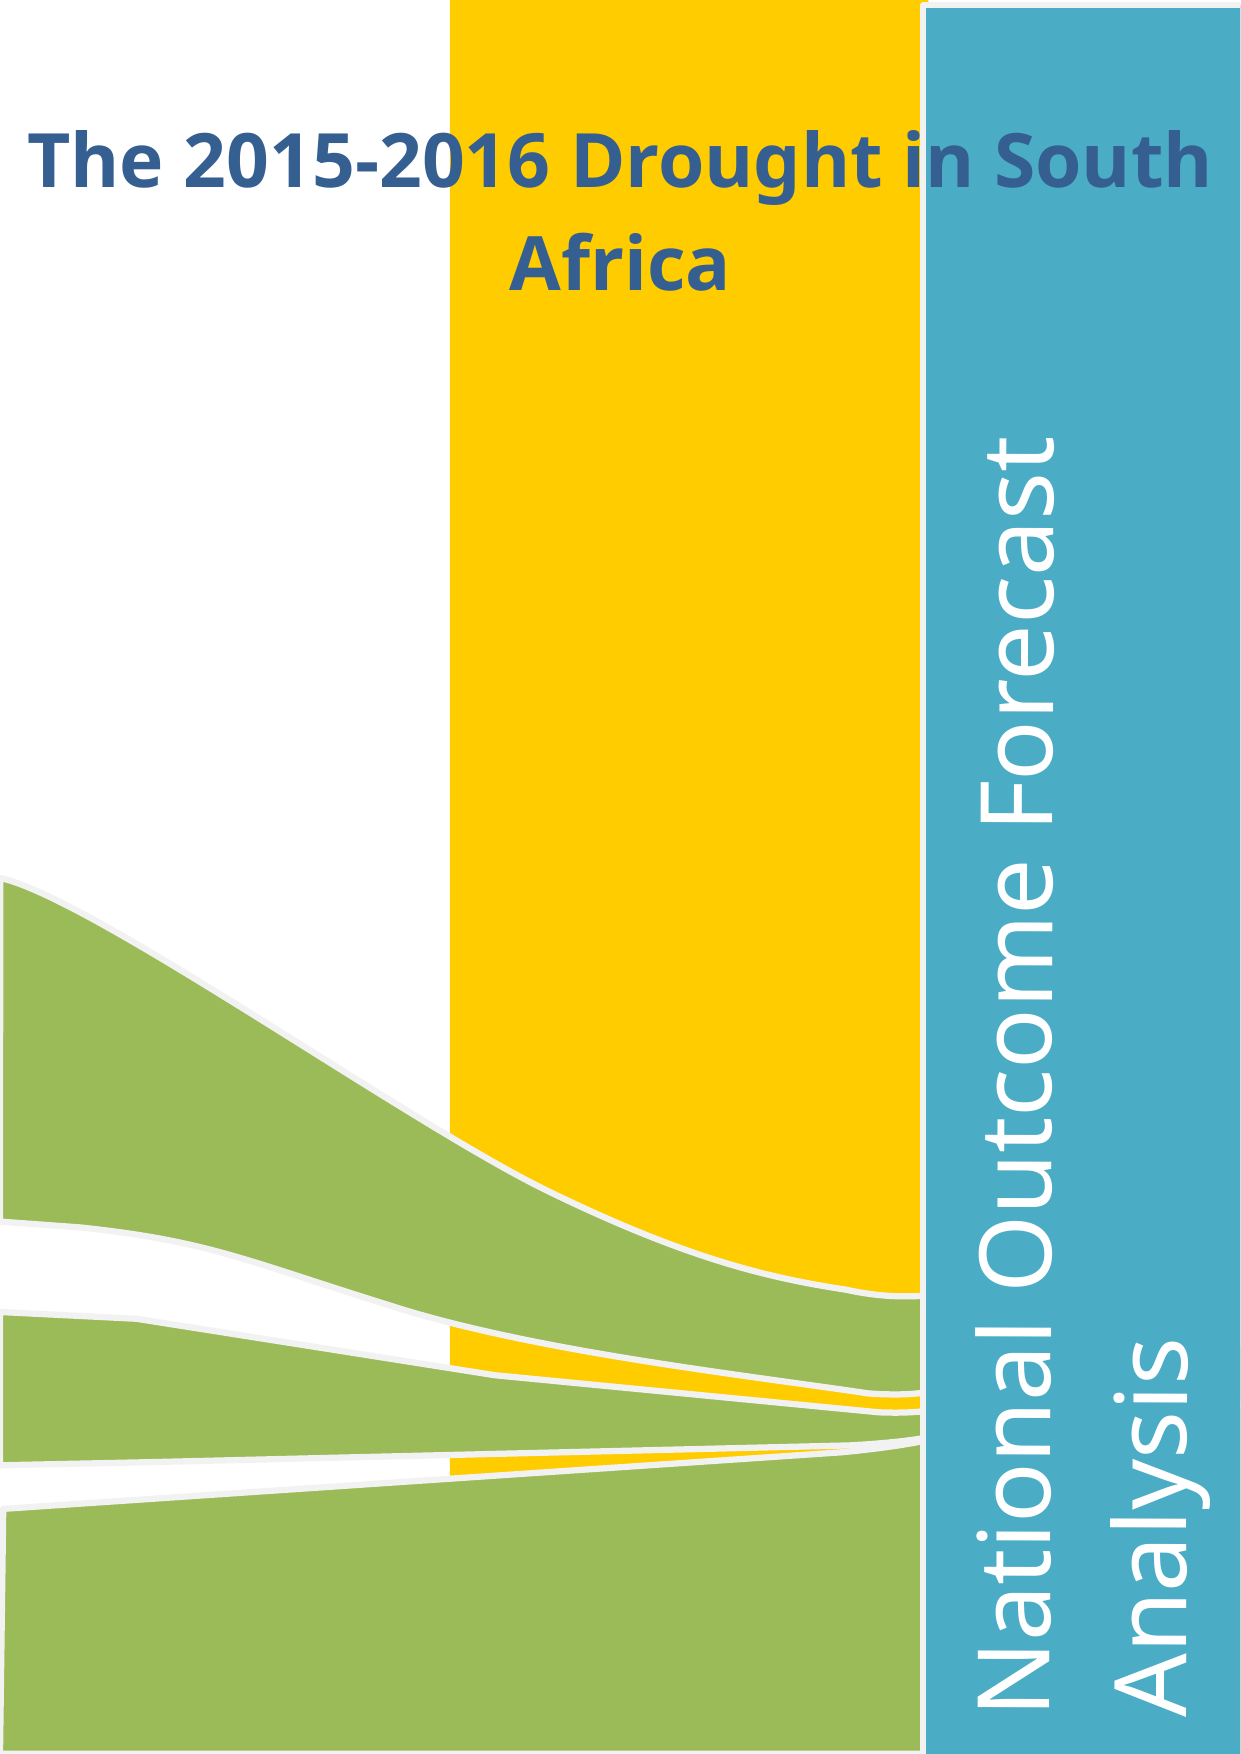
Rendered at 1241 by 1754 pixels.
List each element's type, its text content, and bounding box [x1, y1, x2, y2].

text The 2015-2016 Drought in South Africa [15, 107, 1225, 312]
